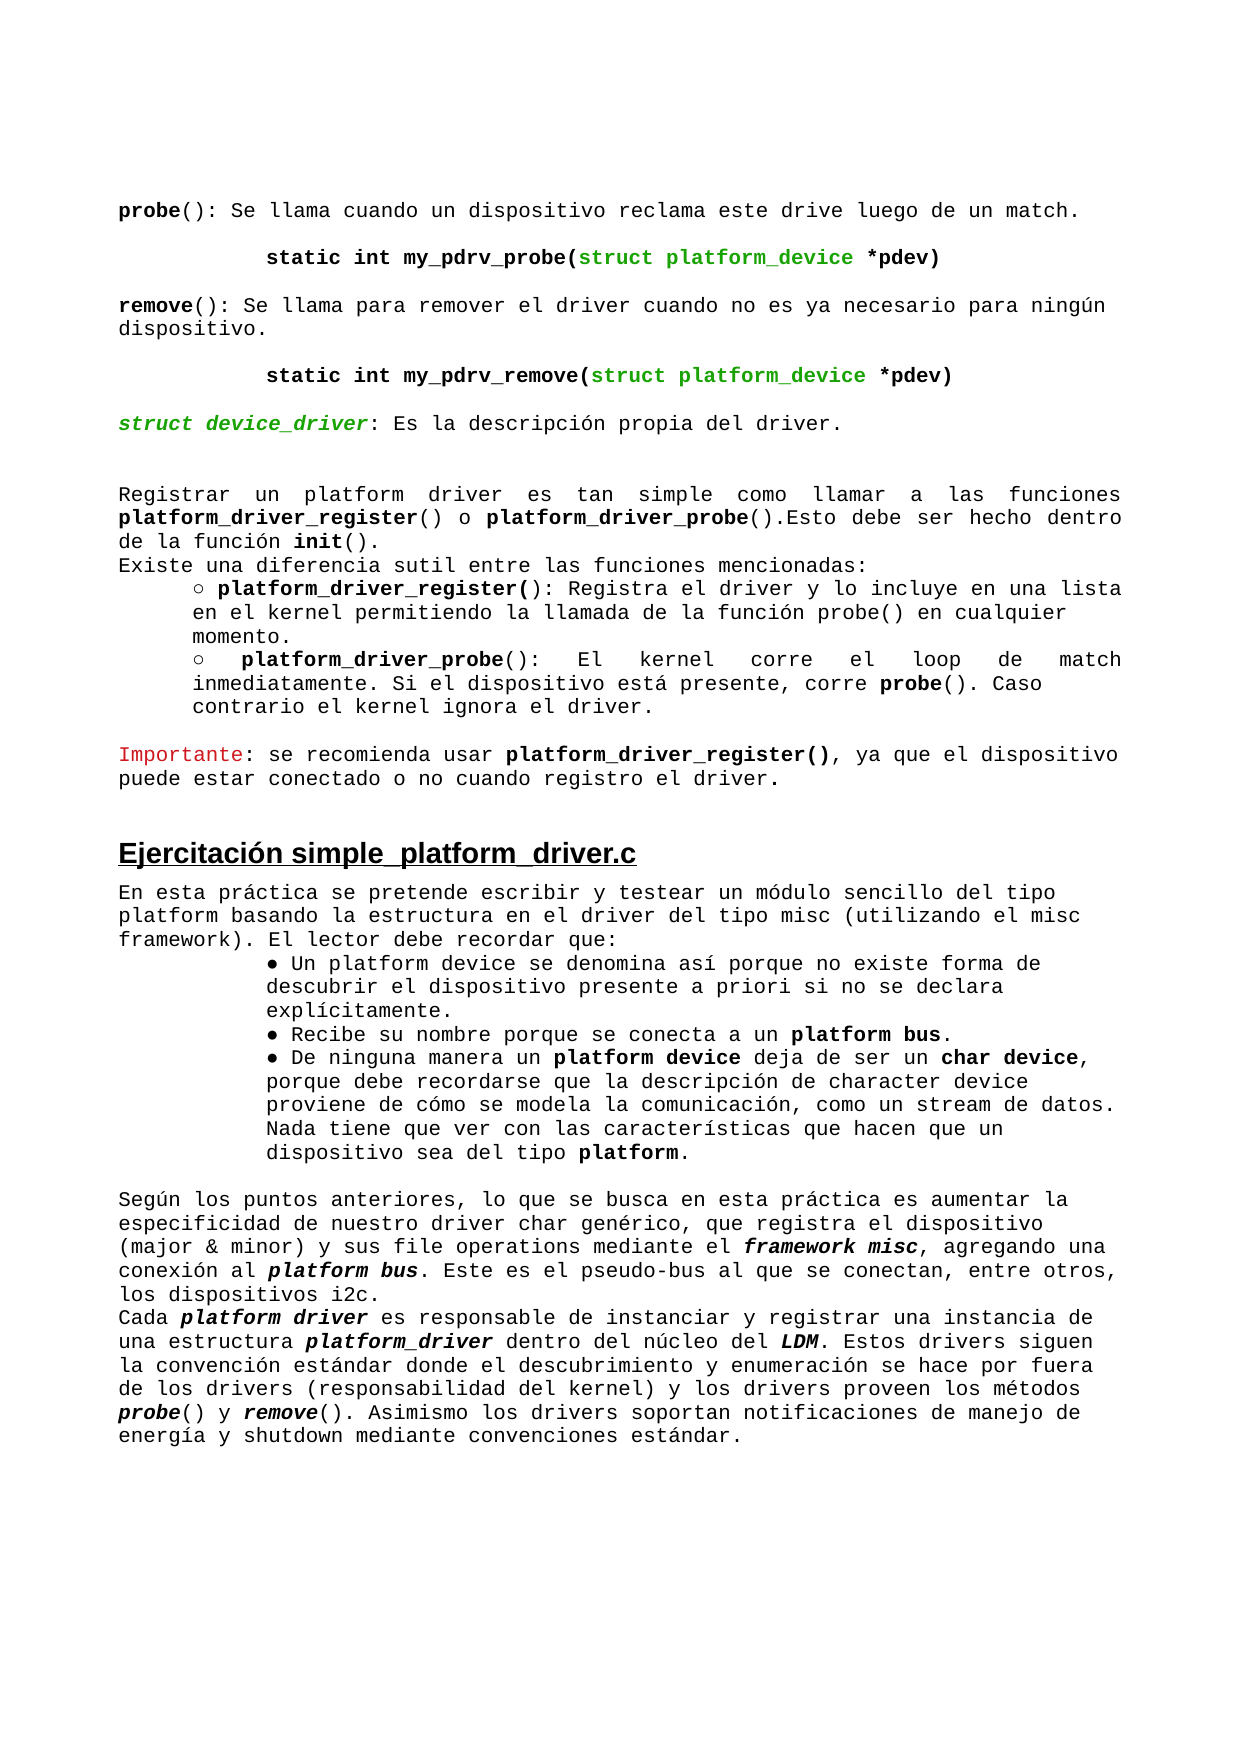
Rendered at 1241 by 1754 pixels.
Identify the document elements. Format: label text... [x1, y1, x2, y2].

text especificidad de nuestro driver char genérico, que registra el dispositivo (major & minor) y sus file operations mediante el framework misc, agregando una conexión al platform bus. Este es el pseudo-bus al que se conectan, entre otros, los dispositivos i2c. [118, 1213, 1122, 1307]
text ○ platform_driver_register(): Registra el driver y lo incluye en una lista en el kernel permitiendo la llamada de la función probe() en cualquier [192, 578, 1122, 626]
text ● Un platform device se denomina así porque no existe forma de descubrir el dispositivo presente a priori si no se declara explícitamente. [266, 953, 1122, 1023]
text En esta práctica se pretende escribir y testear un módulo sencillo del tipo platform basando la estructura en el driver del tipo misc (utilizando el misc framework). El lector debe recordar que: [118, 882, 1122, 953]
text Cada platform driver es responsable de instanciar y registrar una instancia de una estructura platform_driver dentro del núcleo del LDM. Estos drivers siguen la convención estándar donde el descubrimiento y enumeración se hace por fuera de los drivers (responsabilidad del kernel) y los drivers proveen los métodos probe() y remove(). Asimismo los drivers soportan notificaciones de manejo de energía y shutdown mediante convenciones estándar. [118, 1307, 1122, 1449]
text Existe una diferencia sutil entre las funciones mencionadas: [118, 555, 1122, 578]
text momento. [192, 626, 1122, 649]
text contrario el kernel ignora el driver. [192, 697, 1122, 720]
text ○ platform_driver_probe(): El kernel corre el loop de match inmediatamente. Si el dispositivo está presente, corre probe(). Caso [192, 649, 1122, 697]
text Importante: se recomienda usar platform_driver_register(), ya que el dispositivo puede estar conectado o no cuando registro el driver. [118, 744, 1122, 791]
text static int my_pdrv_probe(struct platform_device *pdev) [266, 247, 1122, 271]
text probe(): Se llama cuando un dispositivo reclama este drive luego de un match. [118, 200, 1122, 224]
text ● Recibe su nombre porque se conecta a un platform bus. [266, 1023, 1122, 1047]
text struct device_driver: Es la descripción propia del driver. [118, 413, 1122, 436]
text Según los puntos anteriores, lo que se busca en esta práctica es aumentar la [118, 1189, 1122, 1213]
subtitle Ejercitación simple_platform_driver.c [118, 836, 1122, 869]
text ● De ninguna manera un platform device deja de ser un char device, porque debe recordarse que la descripción de character device proviene de cómo se modela la comunicación, como un stream de datos. Nada tiene que ver con las características que hacen que un dispositivo sea del tipo platform. [266, 1047, 1122, 1165]
text remove(): Se llama para remover el driver cuando no es ya necesario para ningún dispositivo. [118, 294, 1122, 342]
text static int my_pdrv_remove(struct platform_device *pdev) [266, 366, 1122, 389]
text Registrar un platform driver es tan simple como llamar a las funciones platform_driver_register() o platform_driver_probe().Esto debe ser hecho dentro de la función init(). [118, 484, 1122, 555]
